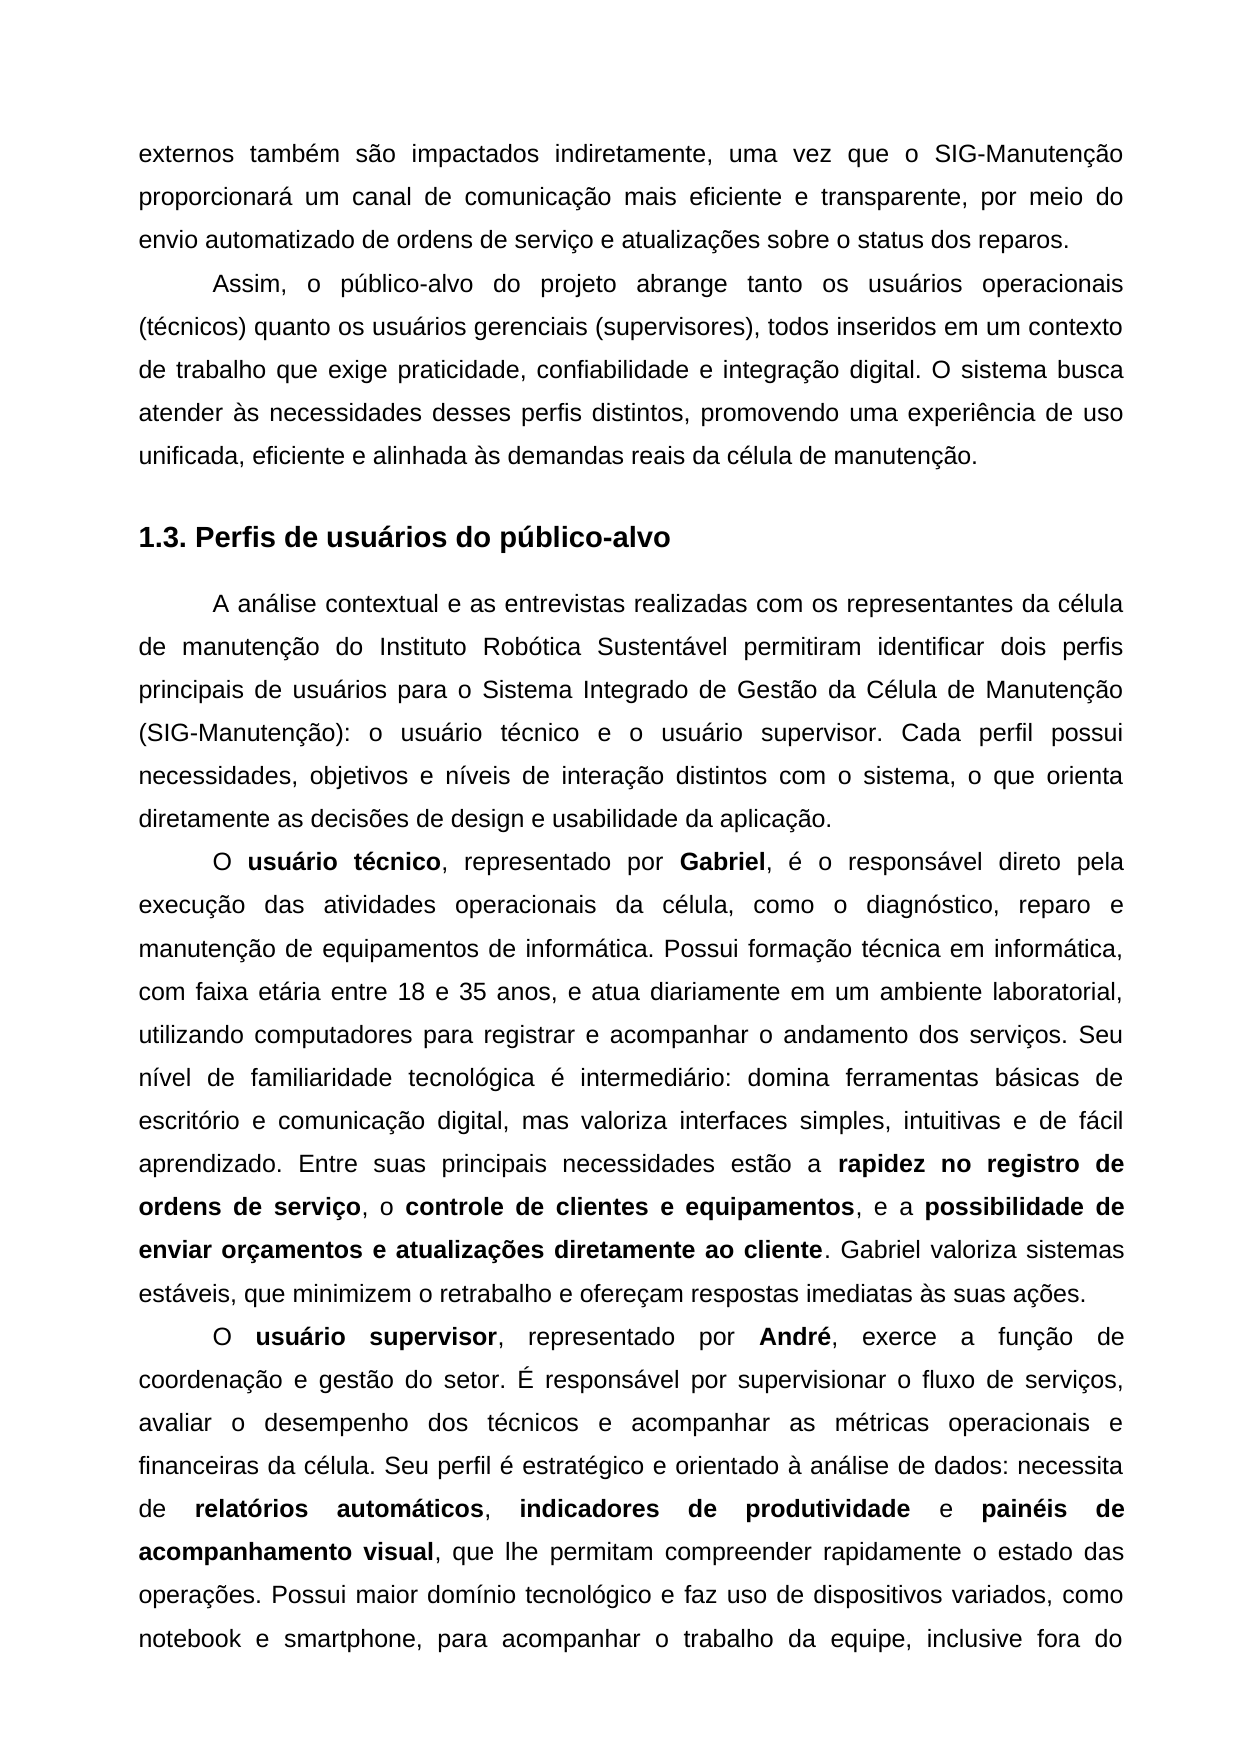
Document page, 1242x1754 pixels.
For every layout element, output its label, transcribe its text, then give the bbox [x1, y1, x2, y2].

text O usuário técnico, representado por Gabriel, é o responsável direto pela execução das atividades operacionais da célula, como o diagnóstico, reparo e manutenção de equipamentos de informática. Possui formação técnica em informática, com faixa etária entre 18 e 35 anos, e atua diariamente em um ambiente laboratorial, utilizando computadores para registrar e acompanhar o andamento dos serviços. Seu nível de familiaridade tecnológica é intermediário: domina ferramentas básicas de escritório e comunicação digital, mas valoriza interfaces simples, intuitivas e de fácil aprendizado. Entre suas principais necessidades estão a rapidez no registro de ordens de serviço, o controle de clientes e equipamentos, e a possibilidade de enviar orçamentos e atualizações diretamente ao cliente. Gabriel valoriza sistemas estáveis, que minimizem o retrabalho e ofereçam respostas imediatas às suas ações. [138, 847, 1125, 1307]
text externos também são impactados indiretamente, uma vez que o SIG-Manutenção proporcionará um canal de comunicação mais eficiente e transparente, por meio do envio automatizado de ordens de serviço e atualizações sobre o status dos reparos. [138, 139, 1125, 254]
text A análise contextual e as entrevistas realizadas com os representantes da célula de manutenção do Instituto Robótica Sustentável permitiram identificar dois perfis principais de usuários para o Sistema Integrado de Gestão da Célula de Manutenção (SIG-Manutenção): o usuário técnico e o usuário supervisor. Cada perfil possui necessidades, objetivos e níveis de interação distintos com o sistema, o que orienta diretamente as decisões de design e usabilidade da aplicação. [138, 589, 1125, 833]
text Assim, o público-alvo do projeto abrange tanto os usuários operacionais (técnicos) quanto os usuários gerenciais (supervisores), todos inseridos em um contexto de trabalho que exige praticidade, confiabilidade e integração digital. O sistema busca atender às necessidades desses perfis distintos, promovendo uma experiência de uso unificada, eficiente e alinhada às demandas reais da célula de manutenção. [138, 269, 1125, 470]
text O usuário supervisor, representado por André, exerce a função de coordenação e gestão do setor. É responsável por supervisionar o fluxo de serviços, avaliar o desempenho dos técnicos e acompanhar as métricas operacionais e financeiras da célula. Seu perfil é estratégico e orientado à análise de dados: necessita de relatórios automáticos, indicadores de produtividade e painéis de acompanhamento visual, que lhe permitam compreender rapidamente o estado das operações. Possui maior domínio tecnológico e faz uso de dispositivos variados, como notebook e smartphone, para acompanhar o trabalho da equipe, inclusive fora do [138, 1322, 1125, 1652]
subtitle 1.3. Perfis de usuários do público-alvo [138, 520, 1125, 553]
